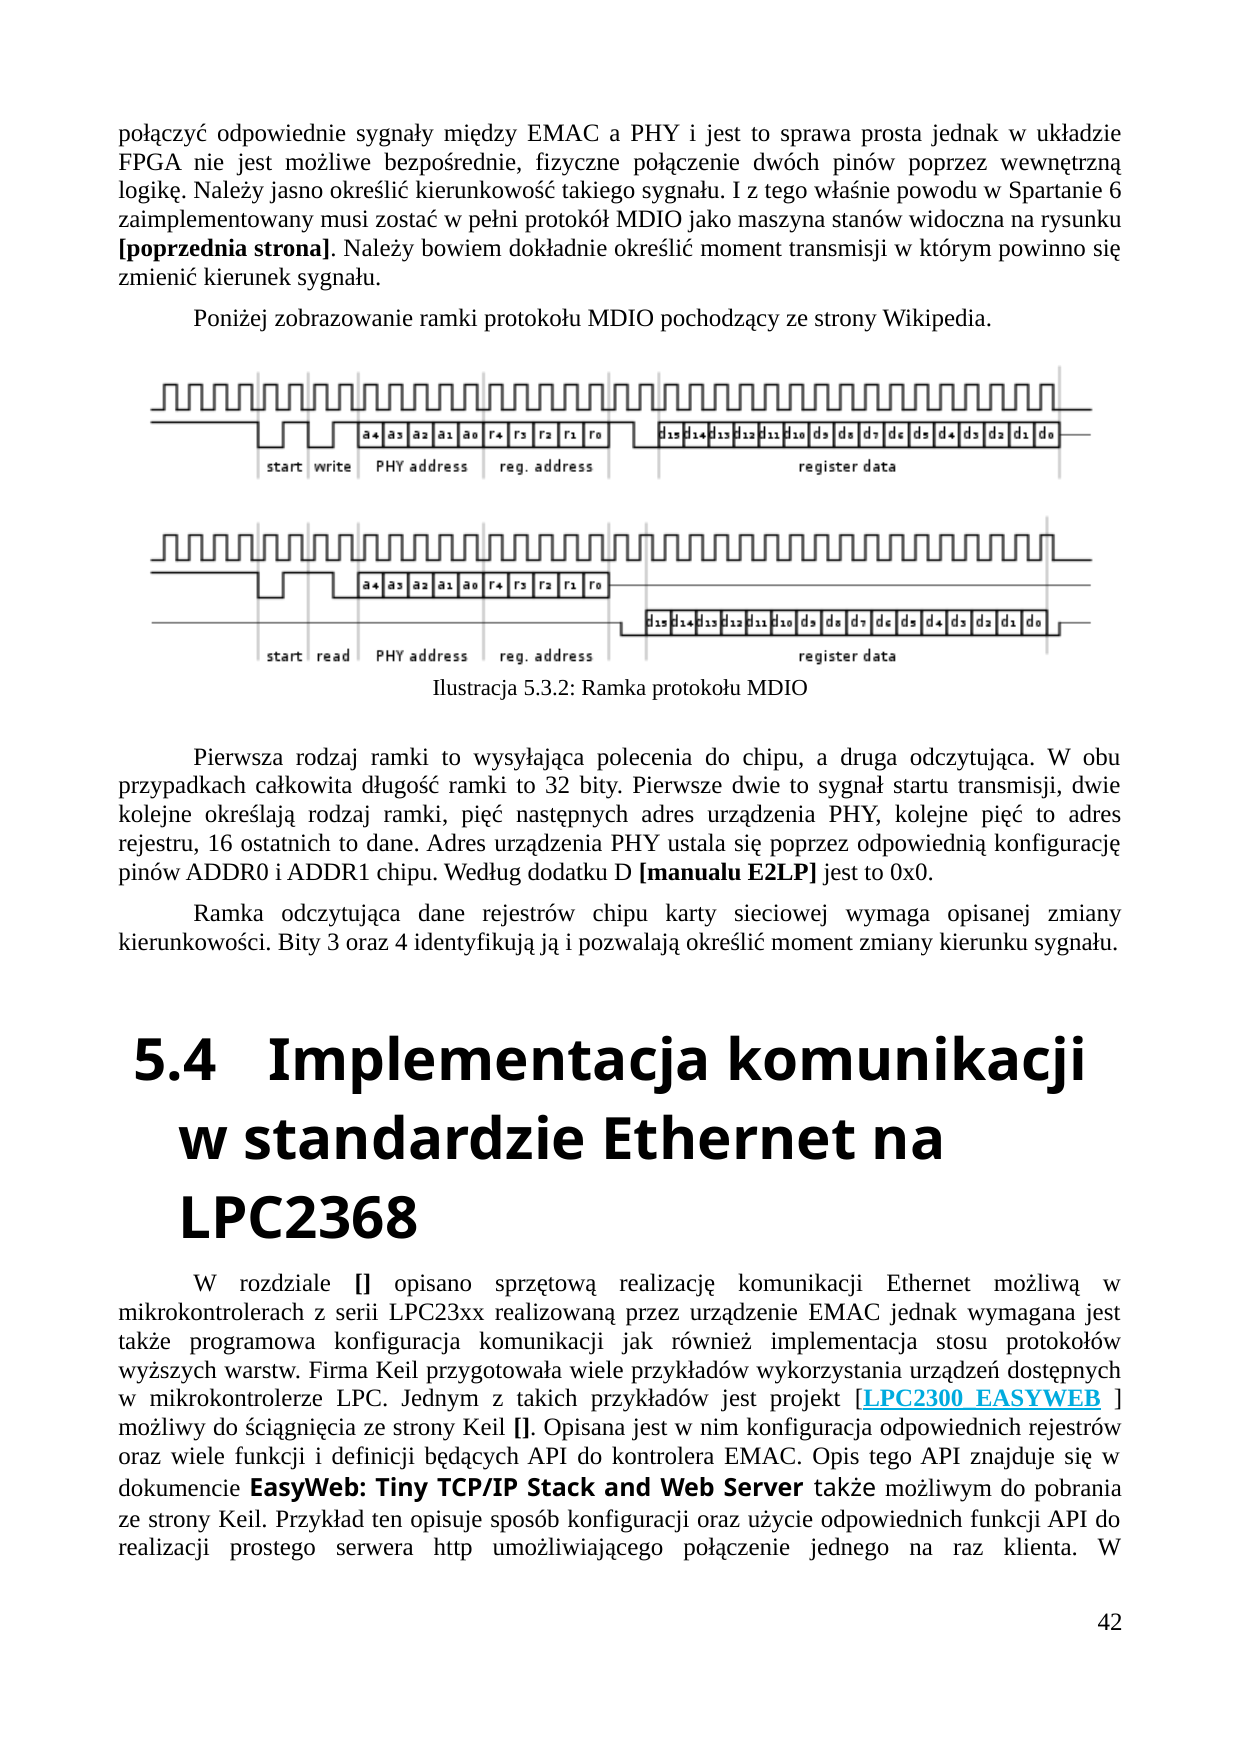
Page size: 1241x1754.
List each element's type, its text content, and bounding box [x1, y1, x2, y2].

text Ramka odczytująca dane rejestrów chipu karty sieciowej wymaga opisanej zmiany kierunkowości. Bity 3 oraz 4 identyfikują ją i pozwalają określić moment zmiany kierunku sygnału. [118, 898, 1122, 955]
text Ilustracja 5.3.2: Ramka protokołu MDIO [128, 674, 1112, 700]
subtitle Implementacja komunikacji w standardzie Ethernet na LPC2368 [118, 1017, 1122, 1256]
text połączyć odpowiednie sygnały między EMAC a PHY i jest to sprawa prosta jednak w układzie FPGA nie jest możliwe bezpośrednie, fizyczne połączenie dwóch pinów poprzez wewnętrzną logikę. Należy jasno określić kierunkowość takiego sygnału. I z tego właśnie powodu w Spartanie 6 zaimplementowany musi zostać w pełni protokół MDIO jako maszyna stanów widoczna na rysunku [poprzednia strona]. Należy bowiem dokładnie określić moment transmisji w którym powinno się zmienić kierunek sygnału. [118, 118, 1122, 291]
text W rozdziale [] opisano sprzętową realizację komunikacji Ethernet możliwą w mikrokontrolerach z serii LPC23xx realizowaną przez urządzenie EMAC jednak wymagana jest także programowa konfiguracja komunikacji jak również implementacja stosu protokołów wyższych warstw. Firma Keil przygotowała wiele przykładów wykorzystania urządzeń dostępnych w mikrokontrolerze LPC. Jednym z takich przykładów jest projekt [LPC2300_EASYWEB ] możliwy do ściągnięcia ze strony Keil []. Opisana jest w nim konfiguracja odpowiednich rejestrów oraz wiele funkcji i definicji będących API do kontrolera EMAC. Opis tego API znajduje się w dokumencie EasyWeb: Tiny TCP/IP Stack and Web Server także możliwym do pobrania ze strony Keil. Przykład ten opisuje sposób konfiguracji oraz użycie odpowiednich funkcji API do realizacji prostego serwera http umożliwiającego połączenie jednego na raz klienta. W [118, 1268, 1122, 1561]
text Poniżej zobrazowanie ramki protokołu MDIO pochodzący ze strony Wikipedia. [118, 303, 1122, 332]
text Pierwsza rodzaj ramki to wysyłająca polecenia do chipu, a druga odczytująca. W obu przypadkach całkowita długość ramki to 32 bity. Pierwsze dwie to sygnał startu transmisji, dwie kolejne określają rodzaj ramki, pięć następnych adres urządzenia PHY, kolejne pięć to adres rejestru, 16 ostatnich to dane. Adres urządzenia PHY ustala się poprzez odpowiednią konfigurację pinów ADDR0 i ADDR1 chipu. Według dodatku D [manualu E2LP] jest to 0x0. [118, 742, 1122, 885]
picture [127, 356, 1113, 674]
